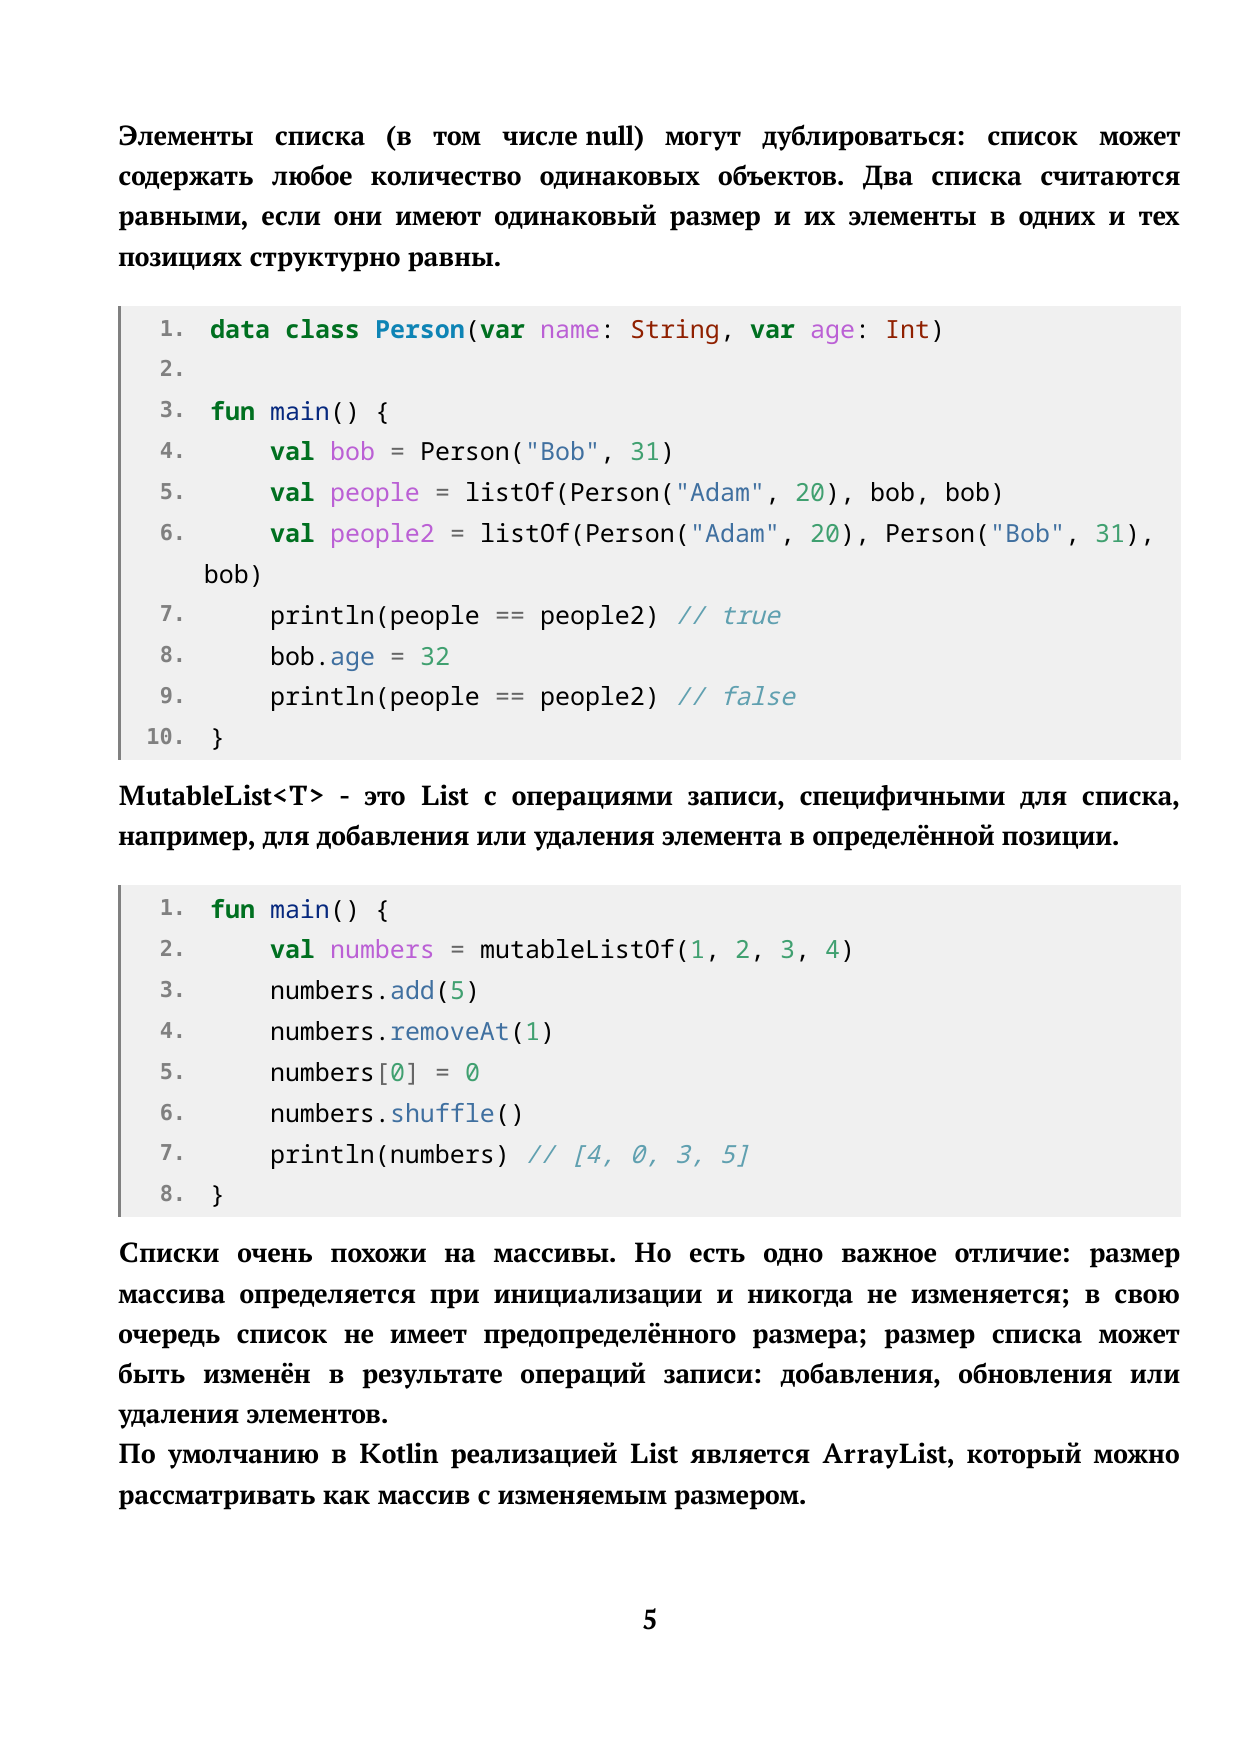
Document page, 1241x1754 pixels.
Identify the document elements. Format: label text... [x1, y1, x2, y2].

list val people2 = listOf(Person("Adam", 20), Person("Bob", 31), bob) [121, 510, 1181, 591]
list println(people == people2) // false [121, 673, 1181, 713]
list val people = listOf(Person("Adam", 20), bob, bob) [121, 469, 1181, 509]
list numbers.add(5) [121, 967, 1181, 1007]
list } [121, 714, 1181, 760]
text Элементы списка (в том числе null) могут дублироваться: список может содержать любое количество одинаковых объектов. Два списка считаются равными, если они имеют одинаковый размер и их элементы в одних и тех позициях структурно равны. [118, 118, 1181, 272]
list val numbers = mutableListOf(1, 2, 3, 4) [121, 926, 1181, 966]
text По умолчанию в Kotlin реализацией List является ArrayList, который можно рассматривать как массив с изменяемым размером. [118, 1437, 1181, 1510]
list fun main() { [121, 387, 1181, 427]
list data class Person(var name: String, var age: Int) [121, 306, 1181, 346]
list println(people == people2) // true [121, 591, 1181, 631]
list numbers.removeAt(1) [121, 1008, 1181, 1048]
list bob.age = 32 [121, 632, 1181, 672]
list fun main() { [121, 885, 1181, 925]
list val bob = Person("Bob", 31) [121, 428, 1181, 468]
text MutableList<T> - это List с операциями записи, специфичными для списка, например, для добавления или удаления элемента в определённой позиции. [118, 778, 1181, 852]
list println(numbers) // [4, 0, 3, 5] [121, 1130, 1181, 1170]
list numbers[0] = 0 [121, 1049, 1181, 1089]
text Списки очень похожи на массивы. Но есть одно важное отличие: размер массива определяется при инициализации и никогда не изменяется; в свою очередь список не имеет предопределённого размера; размер списка может быть изменён в результате операций записи: добавления, обновления или удаления элементов. [118, 1236, 1181, 1430]
list } [121, 1171, 1181, 1217]
list numbers.shuffle() [121, 1089, 1181, 1129]
